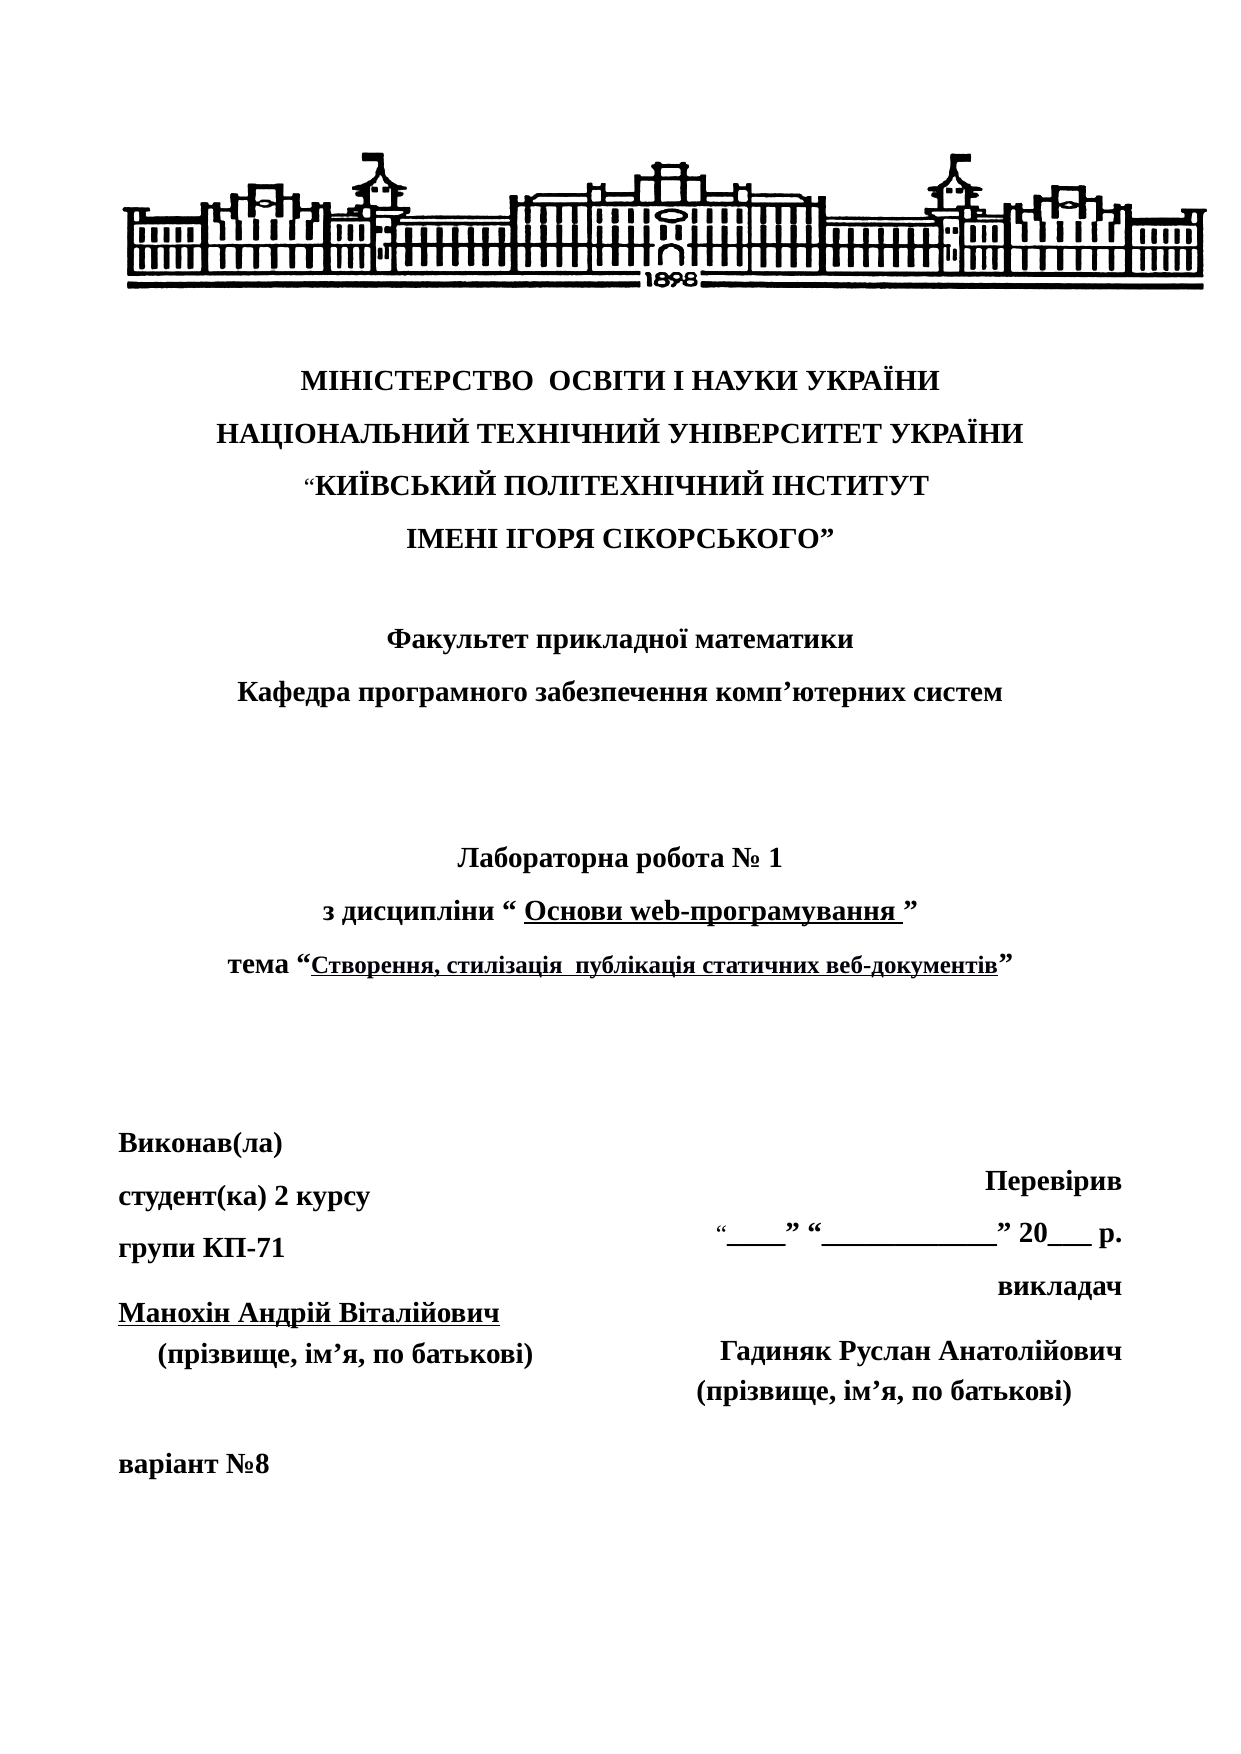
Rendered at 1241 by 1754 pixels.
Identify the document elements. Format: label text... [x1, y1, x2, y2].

text МIНIСТЕРСТВО ОСВIТИ І НАУКИ УКРАЇНИ [118, 363, 1122, 397]
table_header [573, 1113, 654, 1493]
text тема “Створення, стилізація публікація статичних веб-документів” [118, 946, 1122, 979]
text Лабораторна робота № 1 [118, 841, 1122, 874]
text Кафедра програмного забезпечення комп’ютерних систем [118, 674, 1122, 708]
table_header Виконав(ла) студент(ка) 2 курсу групи КП-71 Манохін Андрій Віталійович (прізвище, ім’я, по батькові) варіант №8 [118, 1113, 573, 1493]
text ІМЕНІ ІГОРЯ СІКОРСЬКОГО” [118, 521, 1122, 555]
text Факультет прикладної математики [118, 622, 1122, 655]
text “КИЇВСЬКИЙ ПОЛІТЕХНІЧНИЙ ІНСТИТУТ [118, 468, 1122, 502]
text з дисципліни “ Основи web-програмування ” [118, 893, 1122, 927]
picture [118, 146, 1208, 293]
text НАЦІОНАЛЬНИЙ ТЕХНІЧНИЙ УНІВЕРСИТЕТ УКРАЇНИ [118, 416, 1122, 449]
table_header Перевірив “____” “____________” 20___ р. викладач Гадиняк Руслан Анатолійович (прізвище, ім’я, по батькові) [655, 1113, 1122, 1493]
